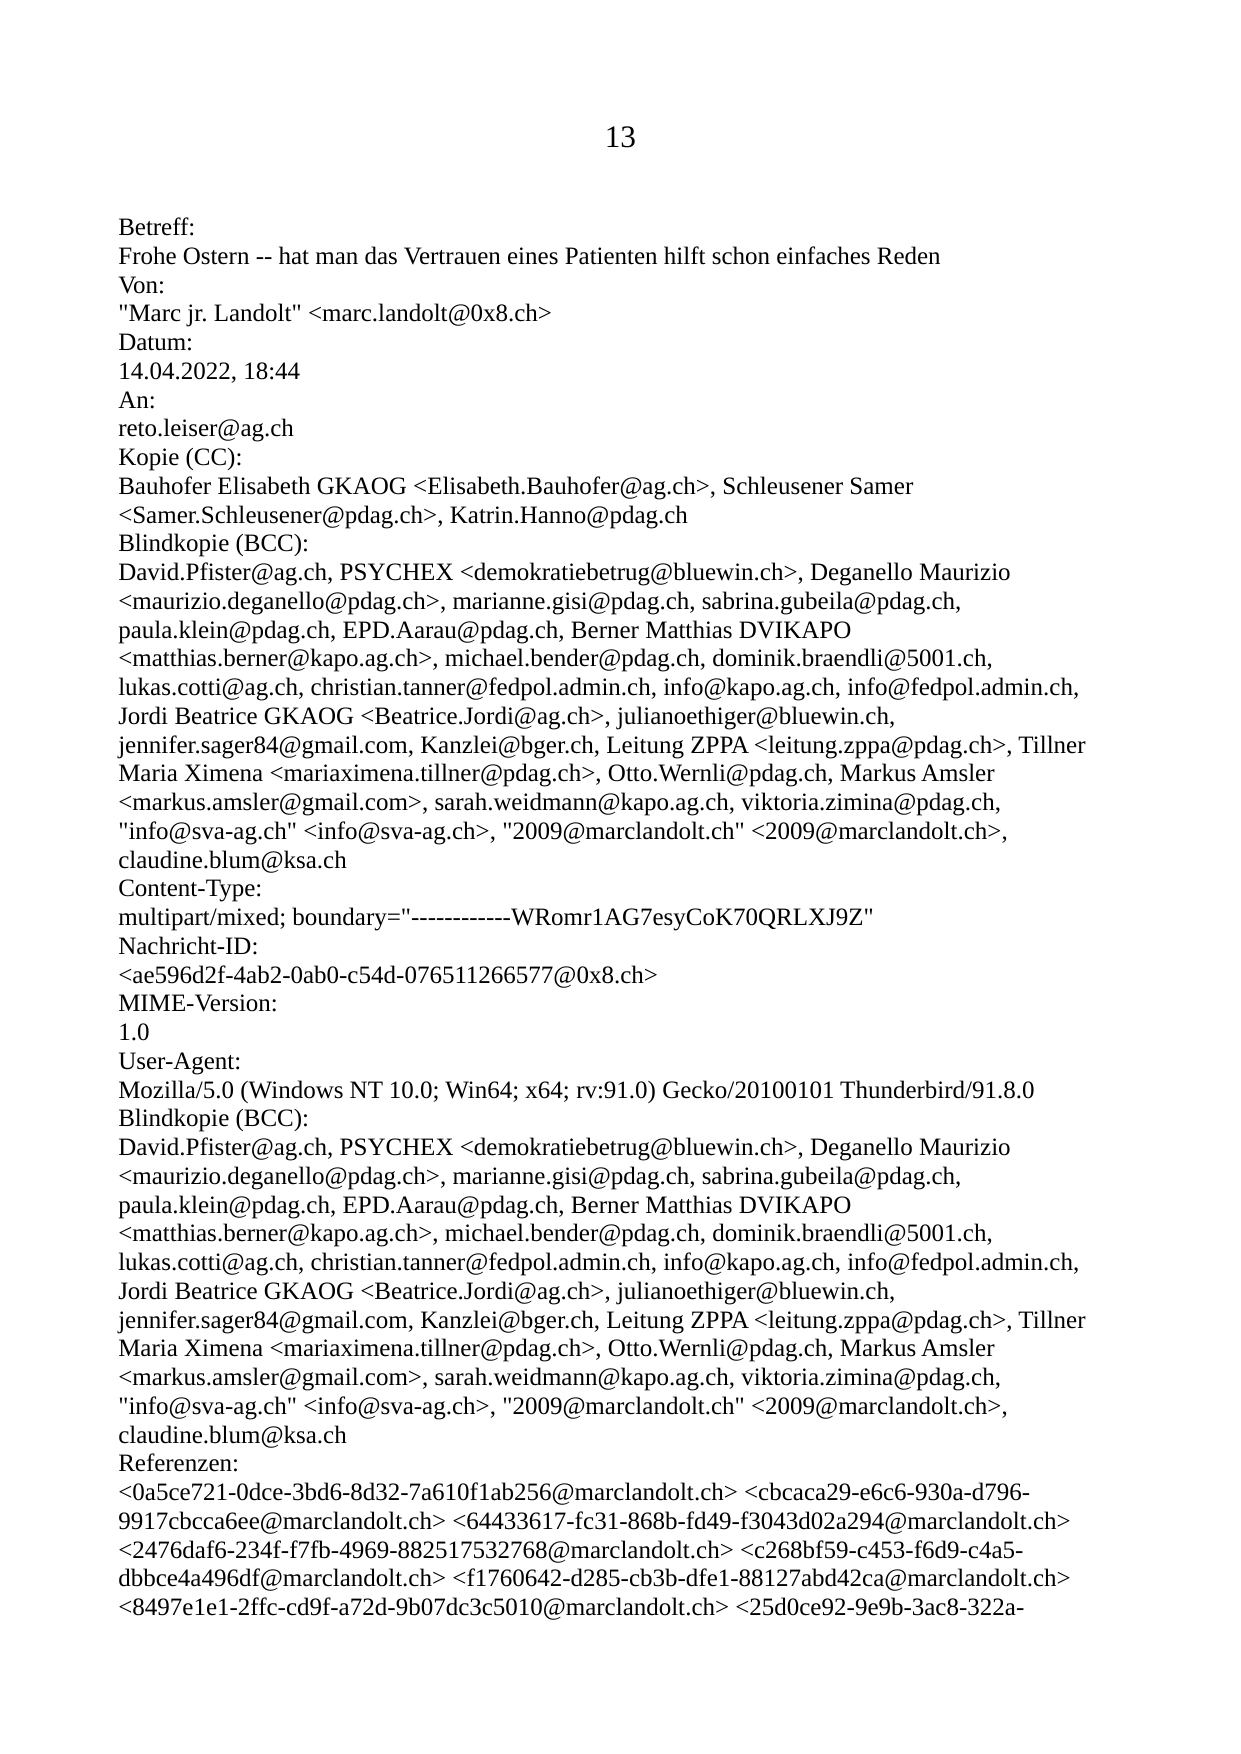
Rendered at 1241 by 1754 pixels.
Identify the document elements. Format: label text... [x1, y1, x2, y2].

table_header Betreff: Frohe Ostern -- hat man das Vertrauen eines Patienten hilft schon einfaches Reden [118, 212, 1122, 270]
table_cell Blindkopie (BCC): David.Pfister@ag.ch, PSYCHEX <demokratiebetrug@bluewin.ch>, Deganello Maurizio <maurizio.deganello@pdag.ch>, marianne.gisi@pdag.ch, sabrina.gubeila@pdag.ch, paula.klein@pdag.ch, EPD.Aarau@pdag.ch, Berner Matthias DVIKAPO <matthias.berner@kapo.ag.ch>, michael.bender@pdag.ch, dominik.braendli@5001.ch, lukas.cotti@ag.ch, christian.tanner@fedpol.admin.ch, info@kapo.ag.ch, info@fedpol.admin.ch, Jordi Beatrice GKAOG <Beatrice.Jordi@ag.ch>, julianoethiger@bluewin.ch, jennifer.sager84@gmail.com, Kanzlei@bger.ch, Leitung ZPPA <leitung.zppa@pdag.ch>, Tillner Maria Ximena <mariaximena.tillner@pdag.ch>, Otto.Wernli@pdag.ch, Markus Amsler <markus.amsler@gmail.com>, sarah.weidmann@kapo.ag.ch, viktoria.zimina@pdag.ch, "info@sva-ag.ch" <info@sva-ag.ch>, "2009@marclandolt.ch" <2009@marclandolt.ch>, claudine.blum@ksa.ch [118, 529, 1122, 873]
table_cell Kopie (CC): Bauhofer Elisabeth GKAOG <Elisabeth.Bauhofer@ag.ch>, Schleusener Samer <Samer.Schleusener@pdag.ch>, Katrin.Hanno@pdag.ch [118, 442, 1122, 528]
table_cell Nachricht-ID: <ae596d2f-4ab2-0ab0-c54d-076511266577@0x8.ch> [118, 931, 1122, 988]
table_cell Referenzen: <0a5ce721-0dce-3bd6-8d32-7a610f1ab256@marclandolt.ch> <cbcaca29-e6c6-930a-d796-9917cbcca6ee@marclandolt.ch> <64433617-fc31-868b-fd49-f3043d02a294@marclandolt.ch> <2476daf6-234f-f7fb-4969-882517532768@marclandolt.ch> <c268bf59-c453-f6d9-c4a5-dbbce4a496df@marclandolt.ch> <f1760642-d285-cb3b-dfe1-88127abd42ca@marclandolt.ch> <8497e1e1-2ffc-cd9f-a72d-9b07dc3c5010@marclandolt.ch> <25d0ce92-9e9b-3ac8-322a- [118, 1449, 1122, 1621]
table_cell Von: "Marc jr. Landolt" <marc.landolt@0x8.ch> [118, 270, 1122, 327]
table_cell Blindkopie (BCC): David.Pfister@ag.ch, PSYCHEX <demokratiebetrug@bluewin.ch>, Deganello Maurizio <maurizio.deganello@pdag.ch>, marianne.gisi@pdag.ch, sabrina.gubeila@pdag.ch, paula.klein@pdag.ch, EPD.Aarau@pdag.ch, Berner Matthias DVIKAPO <matthias.berner@kapo.ag.ch>, michael.bender@pdag.ch, dominik.braendli@5001.ch, lukas.cotti@ag.ch, christian.tanner@fedpol.admin.ch, info@kapo.ag.ch, info@fedpol.admin.ch, Jordi Beatrice GKAOG <Beatrice.Jordi@ag.ch>, julianoethiger@bluewin.ch, jennifer.sager84@gmail.com, Kanzlei@bger.ch, Leitung ZPPA <leitung.zppa@pdag.ch>, Tillner Maria Ximena <mariaximena.tillner@pdag.ch>, Otto.Wernli@pdag.ch, Markus Amsler <markus.amsler@gmail.com>, sarah.weidmann@kapo.ag.ch, viktoria.zimina@pdag.ch, "info@sva-ag.ch" <info@sva-ag.ch>, "2009@marclandolt.ch" <2009@marclandolt.ch>, claudine.blum@ksa.ch [118, 1104, 1122, 1448]
table_cell User-Agent: Mozilla/5.0 (Windows NT 10.0; Win64; x64; rv:91.0) Gecko/20100101 Thunderbird/91.8.0 [118, 1046, 1122, 1103]
table_header An: reto.leiser@ag.ch [118, 385, 1122, 442]
table_cell Datum: 14.04.2022, 18:44 [118, 327, 1122, 385]
table_header Content-Type: multipart/mixed; boundary="------------WRomr1AG7esyCoK70QRLXJ9Z" [118, 874, 1122, 931]
table_cell MIME-Version: 1.0 [118, 989, 1122, 1046]
